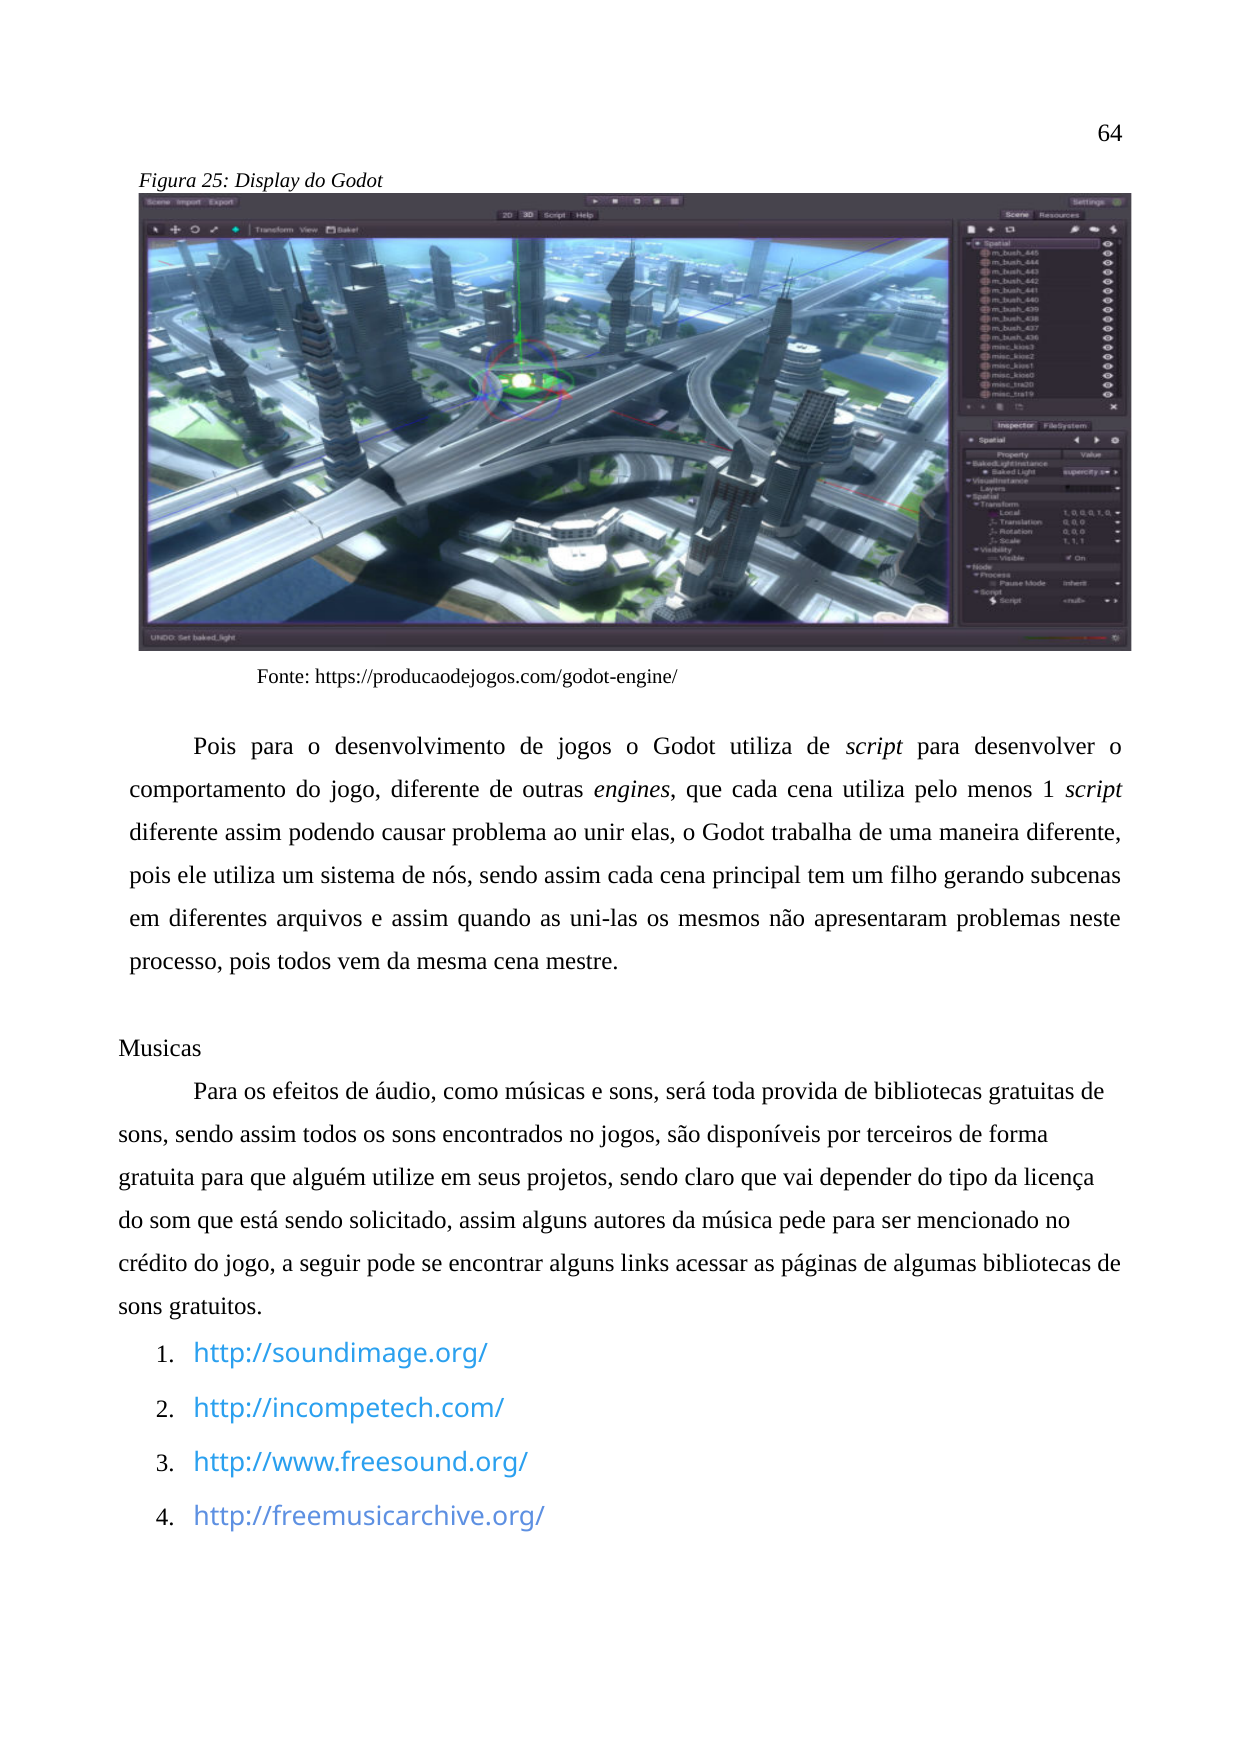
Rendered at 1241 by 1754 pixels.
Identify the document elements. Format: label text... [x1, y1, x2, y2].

list http://www.freesound.org/ [156, 1443, 1122, 1479]
list http://soundimage.org/ [156, 1334, 1122, 1371]
text Figura 25: Display do Godot [138, 164, 1131, 193]
text Para os efeitos de áudio, como músicas e sons, será toda provida de bibliotecas gratuitas de sons, sendo assim todos os sons encontrados no jogos, são disponíveis por terceiros de forma gratuita para que alguém utilize em seus projetos, sendo claro que vai depender do tipo da licença do som que está sendo solicitado, assim alguns autores da música pede para ser mencionado no crédito do jogo, a seguir pode se encontrar alguns links acessar as páginas de algumas bibliotecas de sons gratuitos. [118, 1076, 1122, 1320]
text Fonte: https://producaodejogos.com/godot-engine/ [138, 663, 1131, 688]
text Musicas [118, 1033, 1122, 1061]
text Pois para o desenvolvimento de jogos o Godot utiliza de script para desenvolver o comportamento do jogo, diferente de outras engines, que cada cena utiliza pelo menos 1 script diferente assim podendo causar problema ao unir elas, o Godot trabalha de uma maneira diferente, pois ele utiliza um sistema de nós, sendo assim cada cena principal tem um filho gerando subcenas em diferentes arquivos e assim quando as uni-las os mesmos não apresentaram problemas neste processo, pois todos vem da mesma cena mestre. [129, 731, 1122, 975]
list http://incompetech.com/ [156, 1389, 1122, 1425]
picture [138, 193, 1132, 651]
list http://freemusicarchive.org/ [156, 1497, 1122, 1533]
